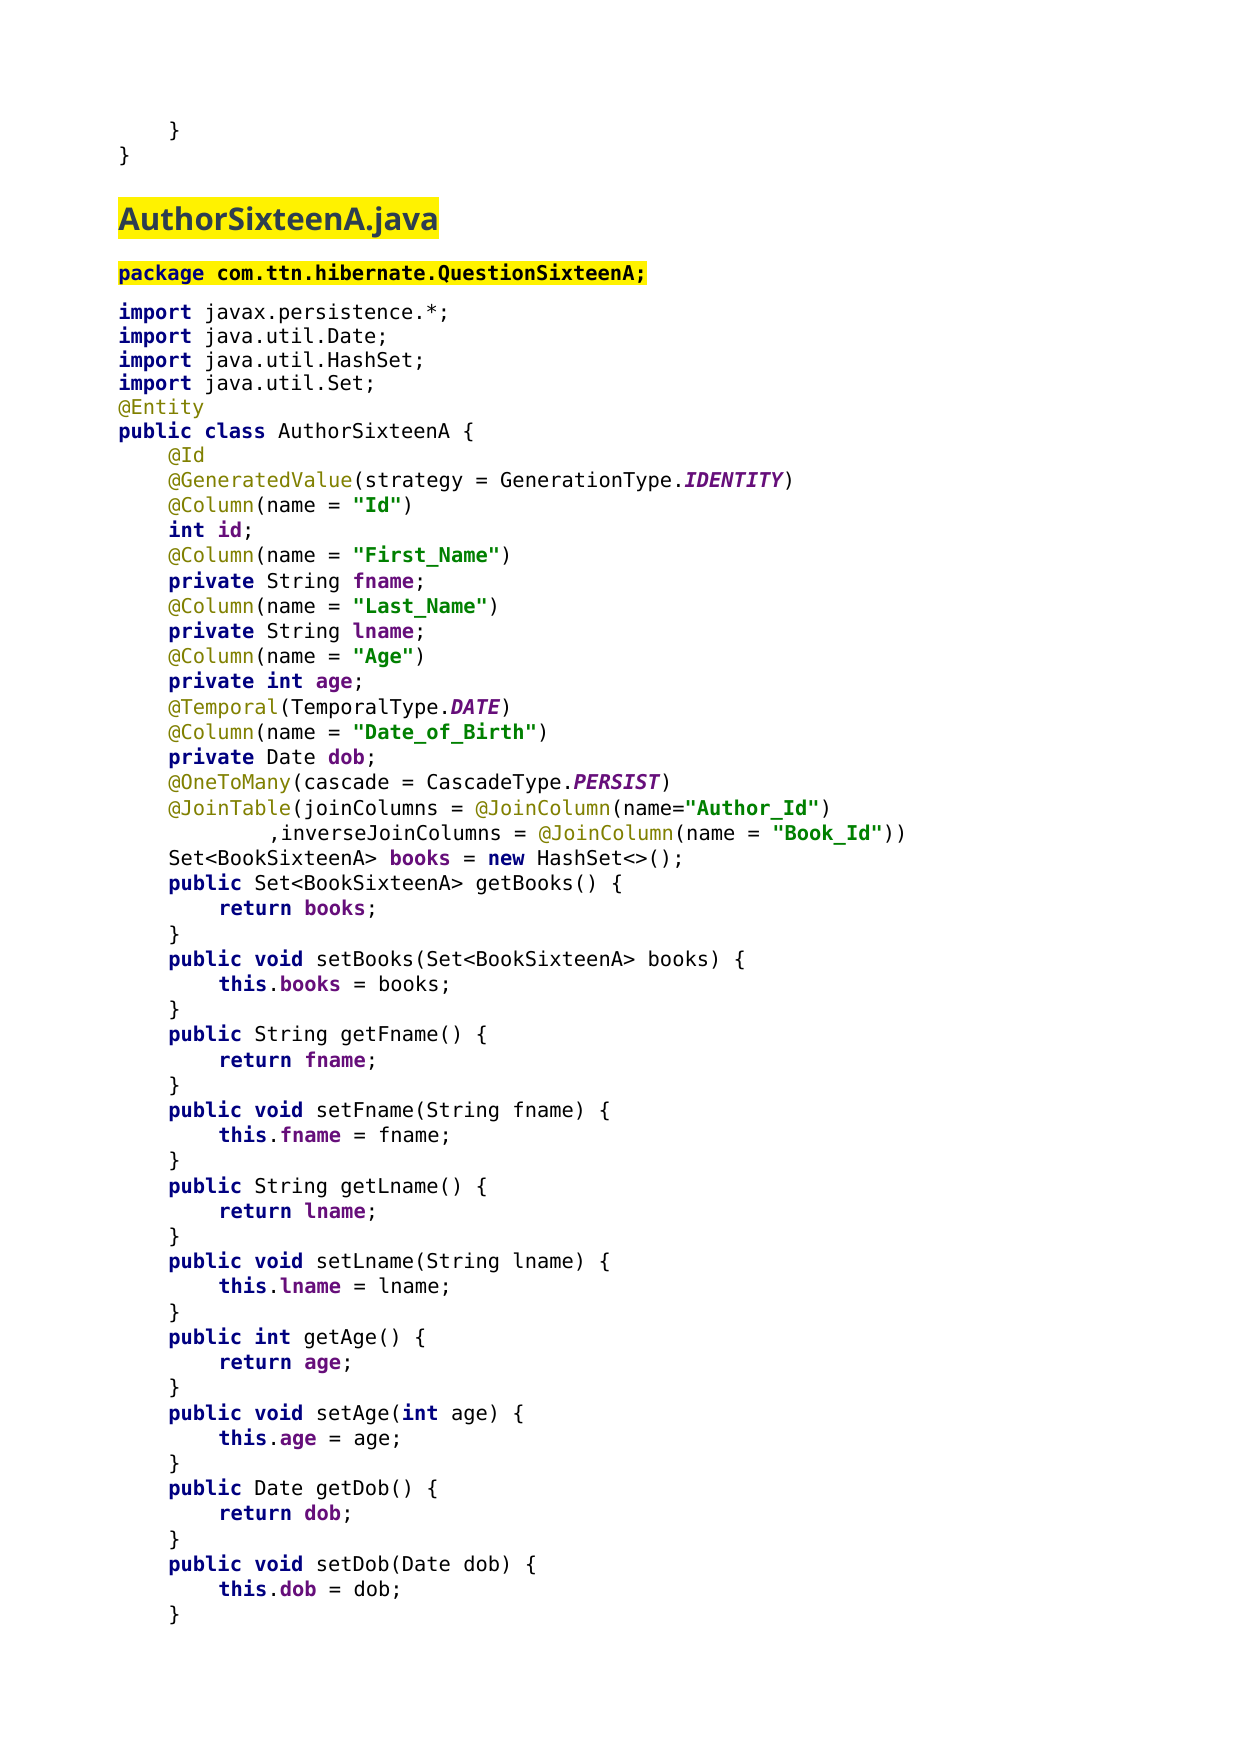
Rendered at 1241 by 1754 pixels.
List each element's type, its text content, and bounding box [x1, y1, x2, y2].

text public void setBooks(Set<BookSixteenA> books) { [118, 947, 1122, 972]
text } [118, 1376, 1122, 1401]
text @Column(name = "Last_Name") [118, 594, 1122, 619]
text Set<BookSixteenA> books = new HashSet<>(); [118, 846, 1122, 872]
text return age; [118, 1351, 1122, 1376]
text } [118, 1451, 1122, 1477]
text this.dob = dob; [118, 1577, 1122, 1603]
text @Temporal(TemporalType.DATE) [118, 695, 1122, 720]
text } [118, 922, 1122, 947]
text public int getAge() { [118, 1325, 1122, 1351]
text import java.util.Set; [118, 372, 1122, 396]
text private String fname; [118, 569, 1122, 594]
text public Date getDob() { [118, 1477, 1122, 1502]
text return fname; [118, 1048, 1122, 1073]
text @Column(name = "First_Name") [118, 544, 1122, 569]
text return dob; [118, 1502, 1122, 1527]
text } [118, 1073, 1122, 1098]
text this.fname = fname; [118, 1124, 1122, 1149]
text } [118, 143, 1122, 167]
text @OneToMany(cascade = CascadeType.PERSIST) [118, 771, 1122, 796]
text package com.ttn.hibernate.QuestionSixteenA; [118, 261, 1122, 285]
text public void setAge(int age) { [118, 1401, 1122, 1426]
text } [118, 118, 1122, 143]
text @Column(name = "Date_of_Birth") [118, 720, 1122, 746]
text return books; [118, 897, 1122, 922]
text this.lname = lname; [118, 1275, 1122, 1300]
text return lname; [118, 1199, 1122, 1224]
text @Column(name = "Age") [118, 645, 1122, 670]
text private Date dob; [118, 746, 1122, 771]
text public Set<BookSixteenA> getBooks() { [118, 872, 1122, 897]
text } [118, 998, 1122, 1023]
text this.books = books; [118, 972, 1122, 998]
text public void setDob(Date dob) { [118, 1552, 1122, 1577]
text AuthorSixteenA.java [118, 197, 1122, 239]
text this.age = age; [118, 1426, 1122, 1451]
text public String getFname() { [118, 1023, 1122, 1048]
text import java.util.HashSet; [118, 348, 1122, 372]
text import javax.persistence.*; [118, 301, 1122, 324]
text ,inverseJoinColumns = @JoinColumn(name = "Book_Id")) [118, 821, 1122, 846]
text @GeneratedValue(strategy = GenerationType.IDENTITY) [118, 468, 1122, 493]
text public class AuthorSixteenA { [118, 419, 1122, 443]
text } [118, 1300, 1122, 1325]
text @Column(name = "Id") [118, 493, 1122, 519]
text } [118, 1149, 1122, 1174]
text } [118, 1224, 1122, 1250]
text public void setFname(String fname) { [118, 1098, 1122, 1124]
text private String lname; [118, 619, 1122, 645]
text @JoinTable(joinColumns = @JoinColumn(name="Author_Id") [118, 796, 1122, 821]
text } [118, 1527, 1122, 1552]
text public void setLname(String lname) { [118, 1250, 1122, 1275]
text } [118, 1603, 1122, 1628]
text public String getLname() { [118, 1174, 1122, 1199]
text private int age; [118, 670, 1122, 695]
text @Id [118, 443, 1122, 468]
text int id; [118, 519, 1122, 544]
text import java.util.Date; [118, 324, 1122, 348]
text @Entity [118, 396, 1122, 419]
